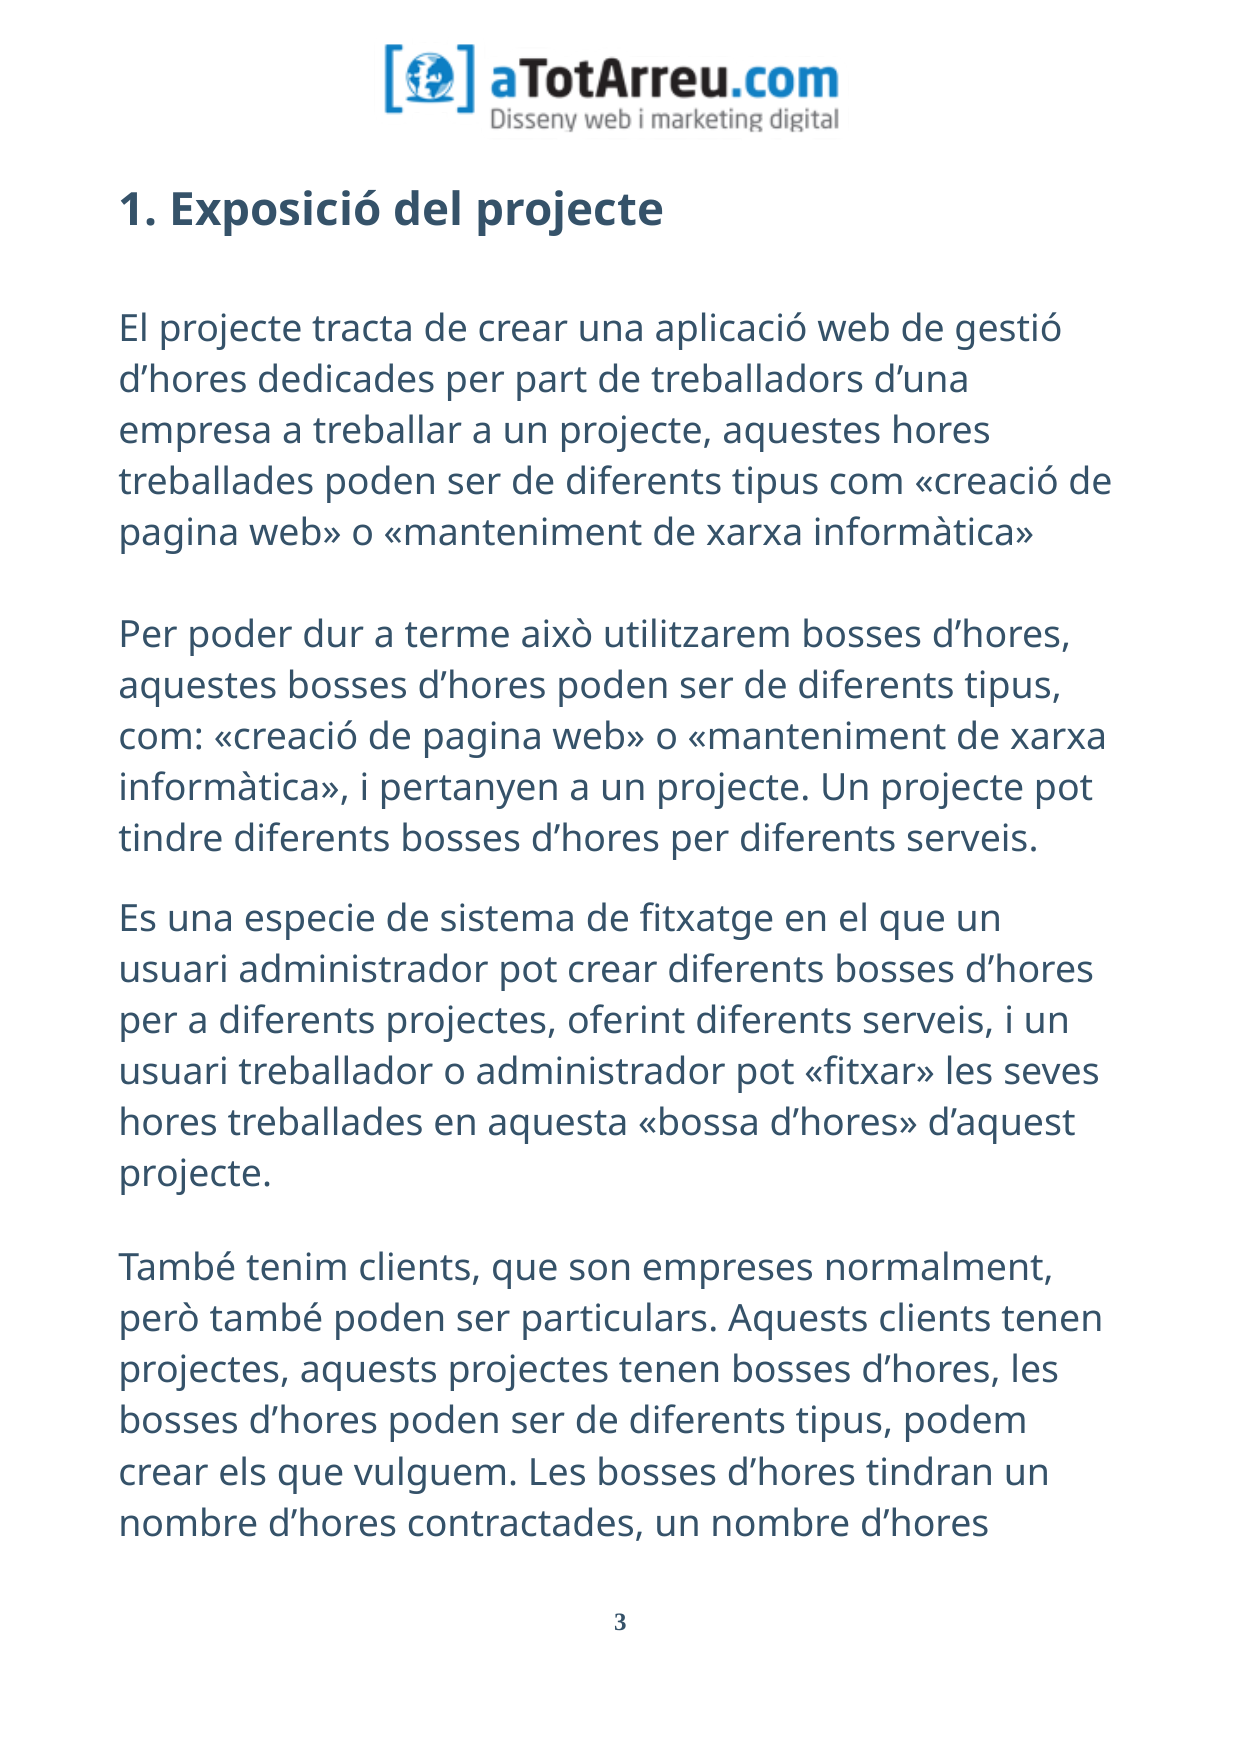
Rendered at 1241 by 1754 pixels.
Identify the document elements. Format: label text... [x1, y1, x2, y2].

text El projecte tracta de crear una aplicació web de gestió d’hores dedicades per part de treballadors d’una empresa a treballar a un projecte, aquestes hores treballades poden ser de diferents tipus com «creació de pagina web» o «manteniment de xarxa informàtica» [118, 301, 1122, 556]
picture [356, 37, 873, 141]
text També tenim clients, que son empreses normalment, però també poden ser particulars. Aquests clients tenen projectes, aquests projectes tenen bosses d’hores, les bosses d’hores poden ser de diferents tipus, podem crear els que vulguem. Les bosses d’hores tindran un nombre d’hores contractades, un nombre d’hores [118, 1241, 1122, 1547]
text Es una especie de sistema de fitxatge en el que un usuari administrador pot crear diferents bosses d’hores per a diferents projectes, oferint diferents serveis, i un usuari treballador o administrador pot «fitxar» les seves hores treballades en aquesta «bossa d’hores» d’aquest projecte. [118, 891, 1122, 1198]
text 1. Exposició del projecte [118, 176, 1122, 239]
text Per poder dur a terme això utilitzarem bosses d’hores, aquestes bosses d’hores poden ser de diferents tipus, com: «creació de pagina web» o «manteniment de xarxa informàtica», i pertanyen a un projecte. Un projecte pot tindre diferents bosses d’hores per diferents serveis. [118, 607, 1122, 863]
